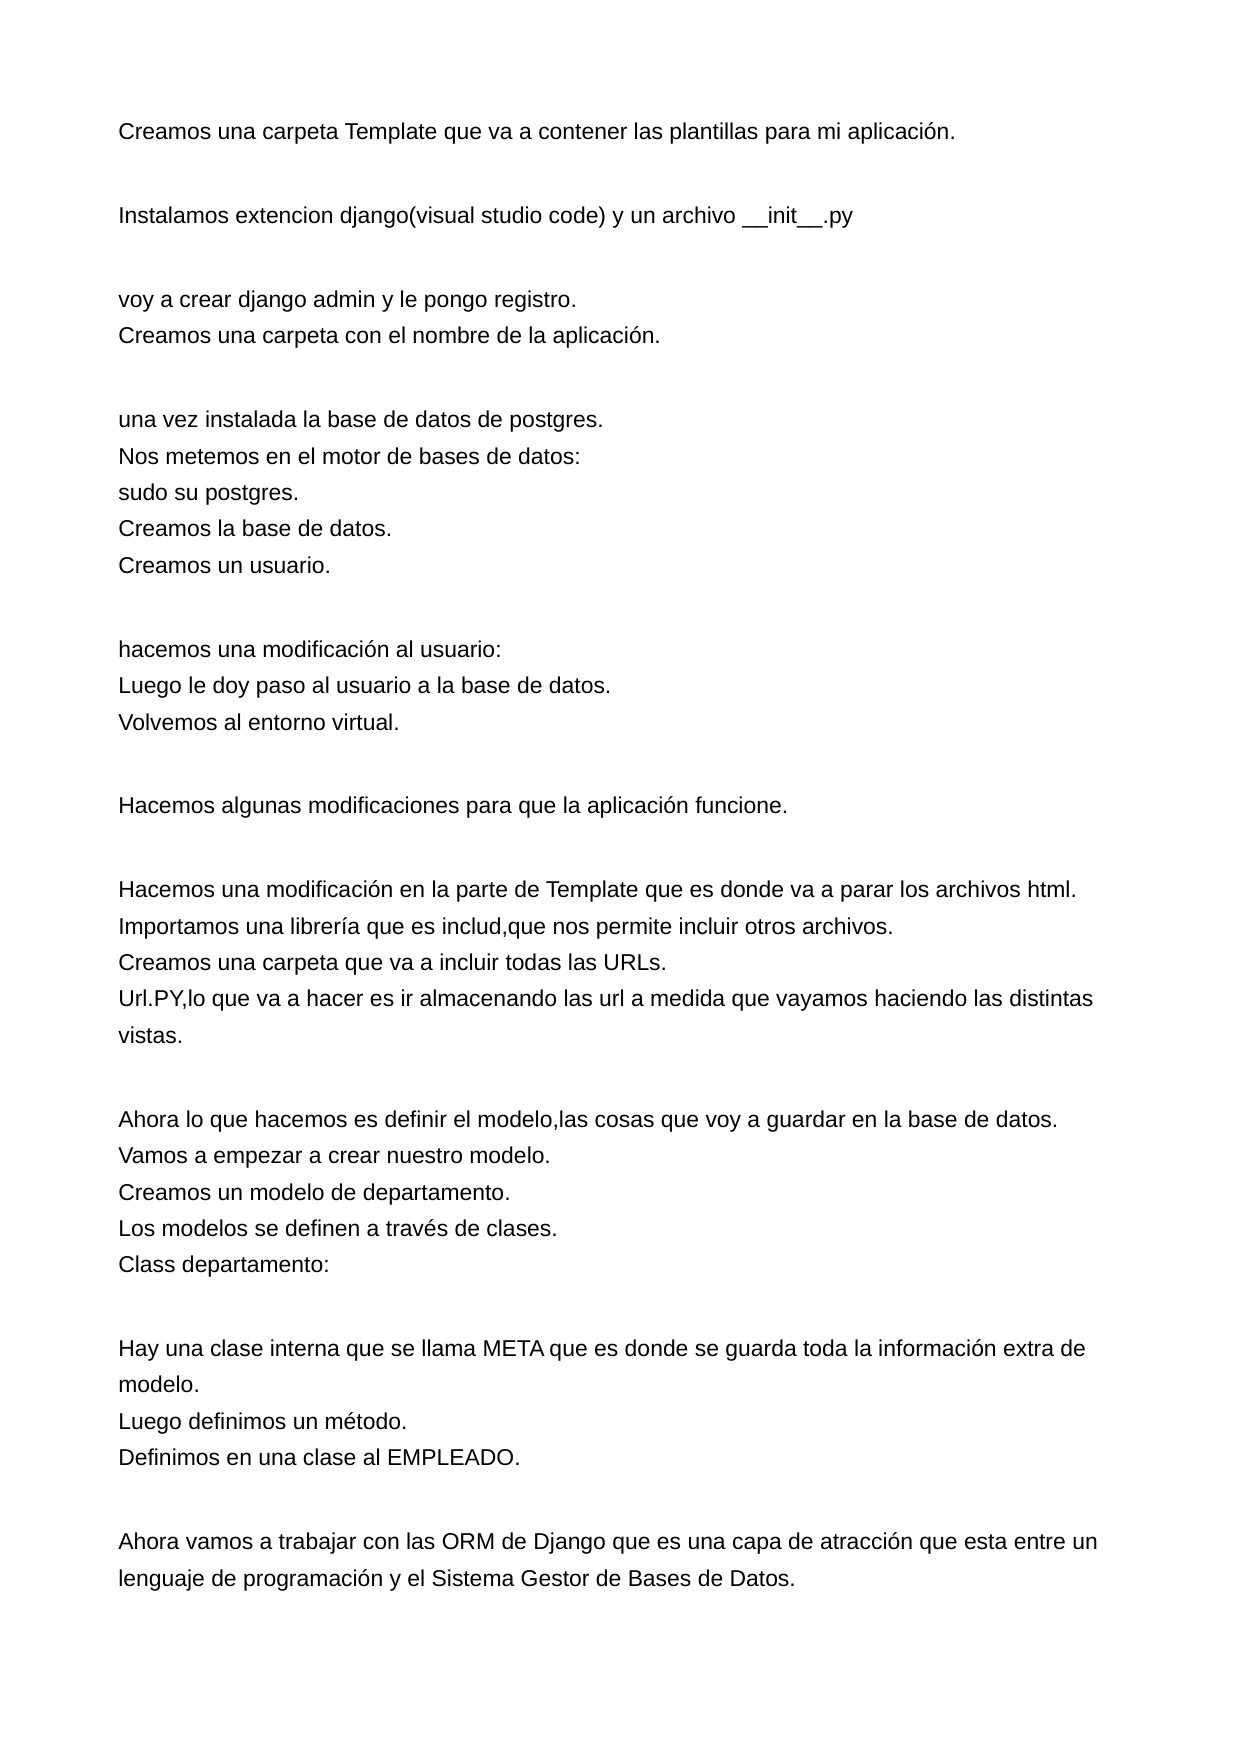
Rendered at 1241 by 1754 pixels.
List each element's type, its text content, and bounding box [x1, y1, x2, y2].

text Creamos un usuario. [118, 552, 1122, 578]
text Ahora vamos a trabajar con las ORM de Django que es una capa de atracción que esta entre un lenguaje de programación y el Sistema Gestor de Bases de Datos. [118, 1528, 1122, 1591]
text Creamos una carpeta Template que va a contener las plantillas para mi aplicación. [118, 118, 1122, 144]
text Importamos una librería que es includ,que nos permite incluir otros archivos. [118, 913, 1122, 939]
text Vamos a empezar a crear nuestro modelo. [118, 1142, 1122, 1168]
text Creamos un modelo de departamento. [118, 1178, 1122, 1205]
text Volvemos al entorno virtual. [118, 708, 1122, 735]
text Instalamos extencion django(visual studio code) y un archivo __init__.py [118, 202, 1122, 228]
text Hacemos algunas modificaciones para que la aplicación funcione. [118, 792, 1122, 819]
text Ahora lo que hacemos es definir el modelo,las cosas que voy a guardar en la base de datos. [118, 1106, 1122, 1132]
text Class departamento: [118, 1251, 1122, 1277]
text Los modelos se definen a través de clases. [118, 1215, 1122, 1241]
text Url.PY,lo que va a hacer es ir almacenando las url a medida que vayamos haciendo las distintas vistas. [118, 985, 1122, 1048]
text hacemos una modificación al usuario: [118, 636, 1122, 662]
text Hay una clase interna que se llama META que es donde se guarda toda la información extra de modelo. [118, 1335, 1122, 1398]
text una vez instalada la base de datos de postgres. [118, 406, 1122, 433]
text Creamos la base de datos. [118, 515, 1122, 542]
text Definimos en una clase al EMPLEADO. [118, 1444, 1122, 1471]
text Creamos una carpeta con el nombre de la aplicación. [118, 322, 1122, 349]
text sudo su postgres. [118, 479, 1122, 505]
text Nos metemos en el motor de bases de datos: [118, 443, 1122, 469]
text Luego le doy paso al usuario a la base de datos. [118, 672, 1122, 698]
text Creamos una carpeta que va a incluir todas las URLs. [118, 949, 1122, 975]
text voy a crear django admin y le pongo registro. [118, 286, 1122, 312]
text Luego definimos un método. [118, 1408, 1122, 1434]
text Hacemos una modificación en la parte de Template que es donde va a parar los archivos html. [118, 876, 1122, 903]
